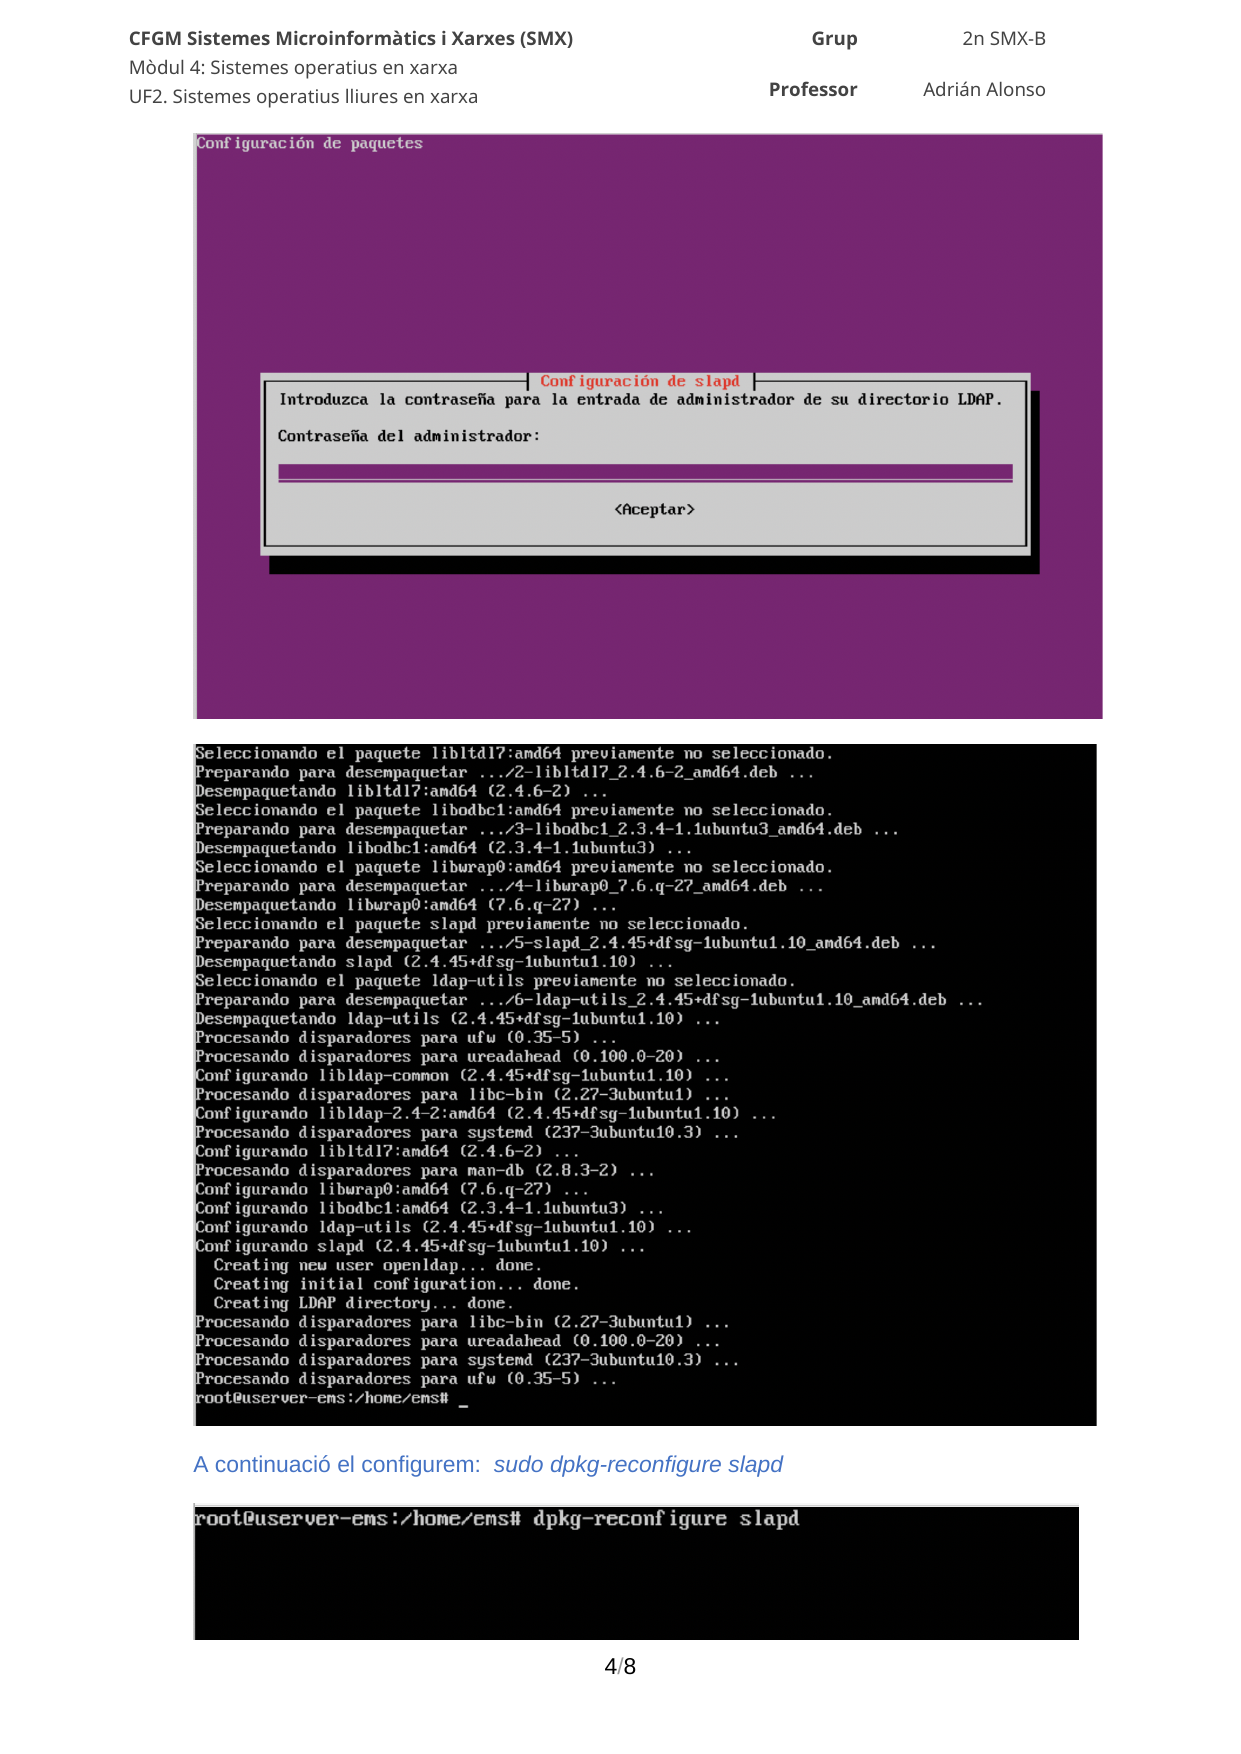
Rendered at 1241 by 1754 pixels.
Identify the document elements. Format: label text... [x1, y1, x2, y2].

picture [193, 744, 1097, 1426]
text A continuació el configurem: sudo dpkg-reconfigure slapd [193, 1451, 1122, 1478]
picture [193, 1503, 1079, 1640]
picture [193, 133, 1103, 719]
